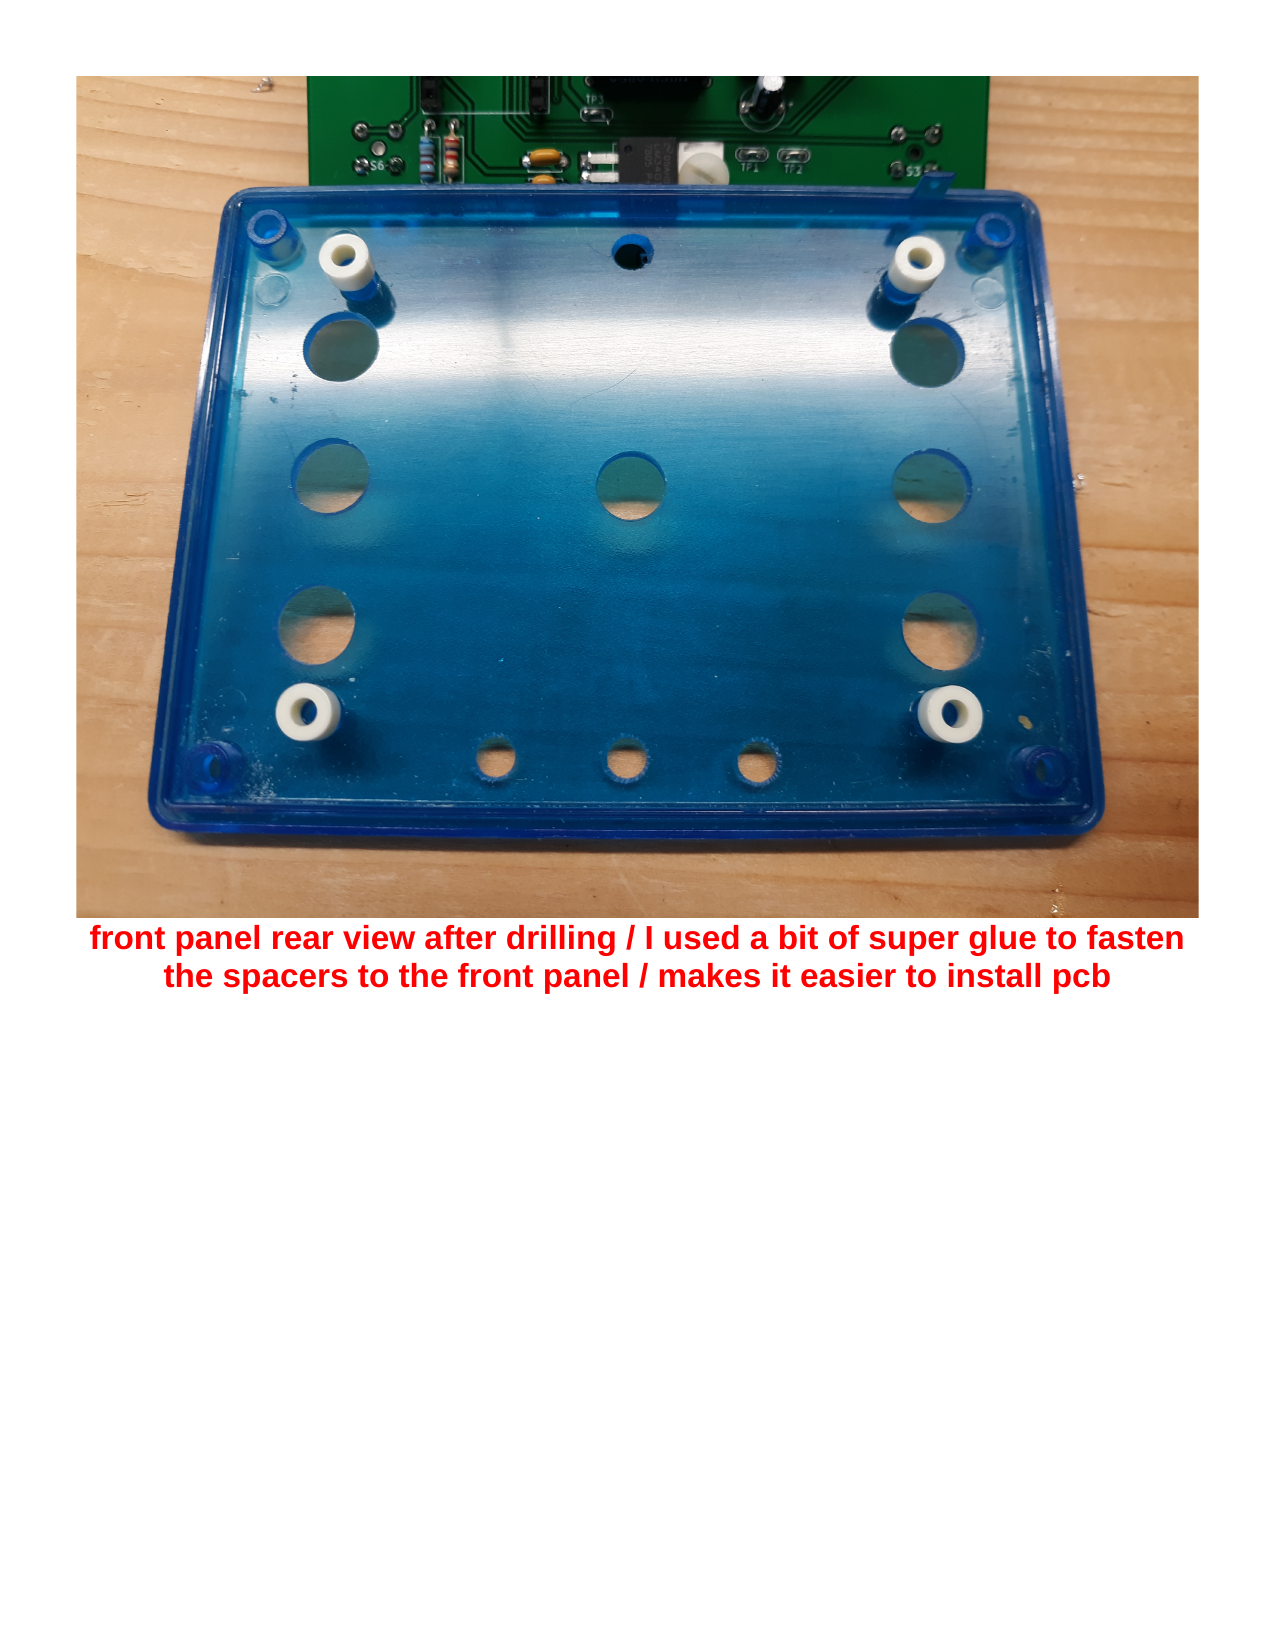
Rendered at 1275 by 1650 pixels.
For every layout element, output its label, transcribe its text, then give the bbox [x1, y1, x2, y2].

text front panel rear view after drilling / I used a bit of super glue to fasten the spacers to the front panel / makes it easier to install pcb [76, 918, 1198, 995]
picture [76, 76, 1199, 918]
